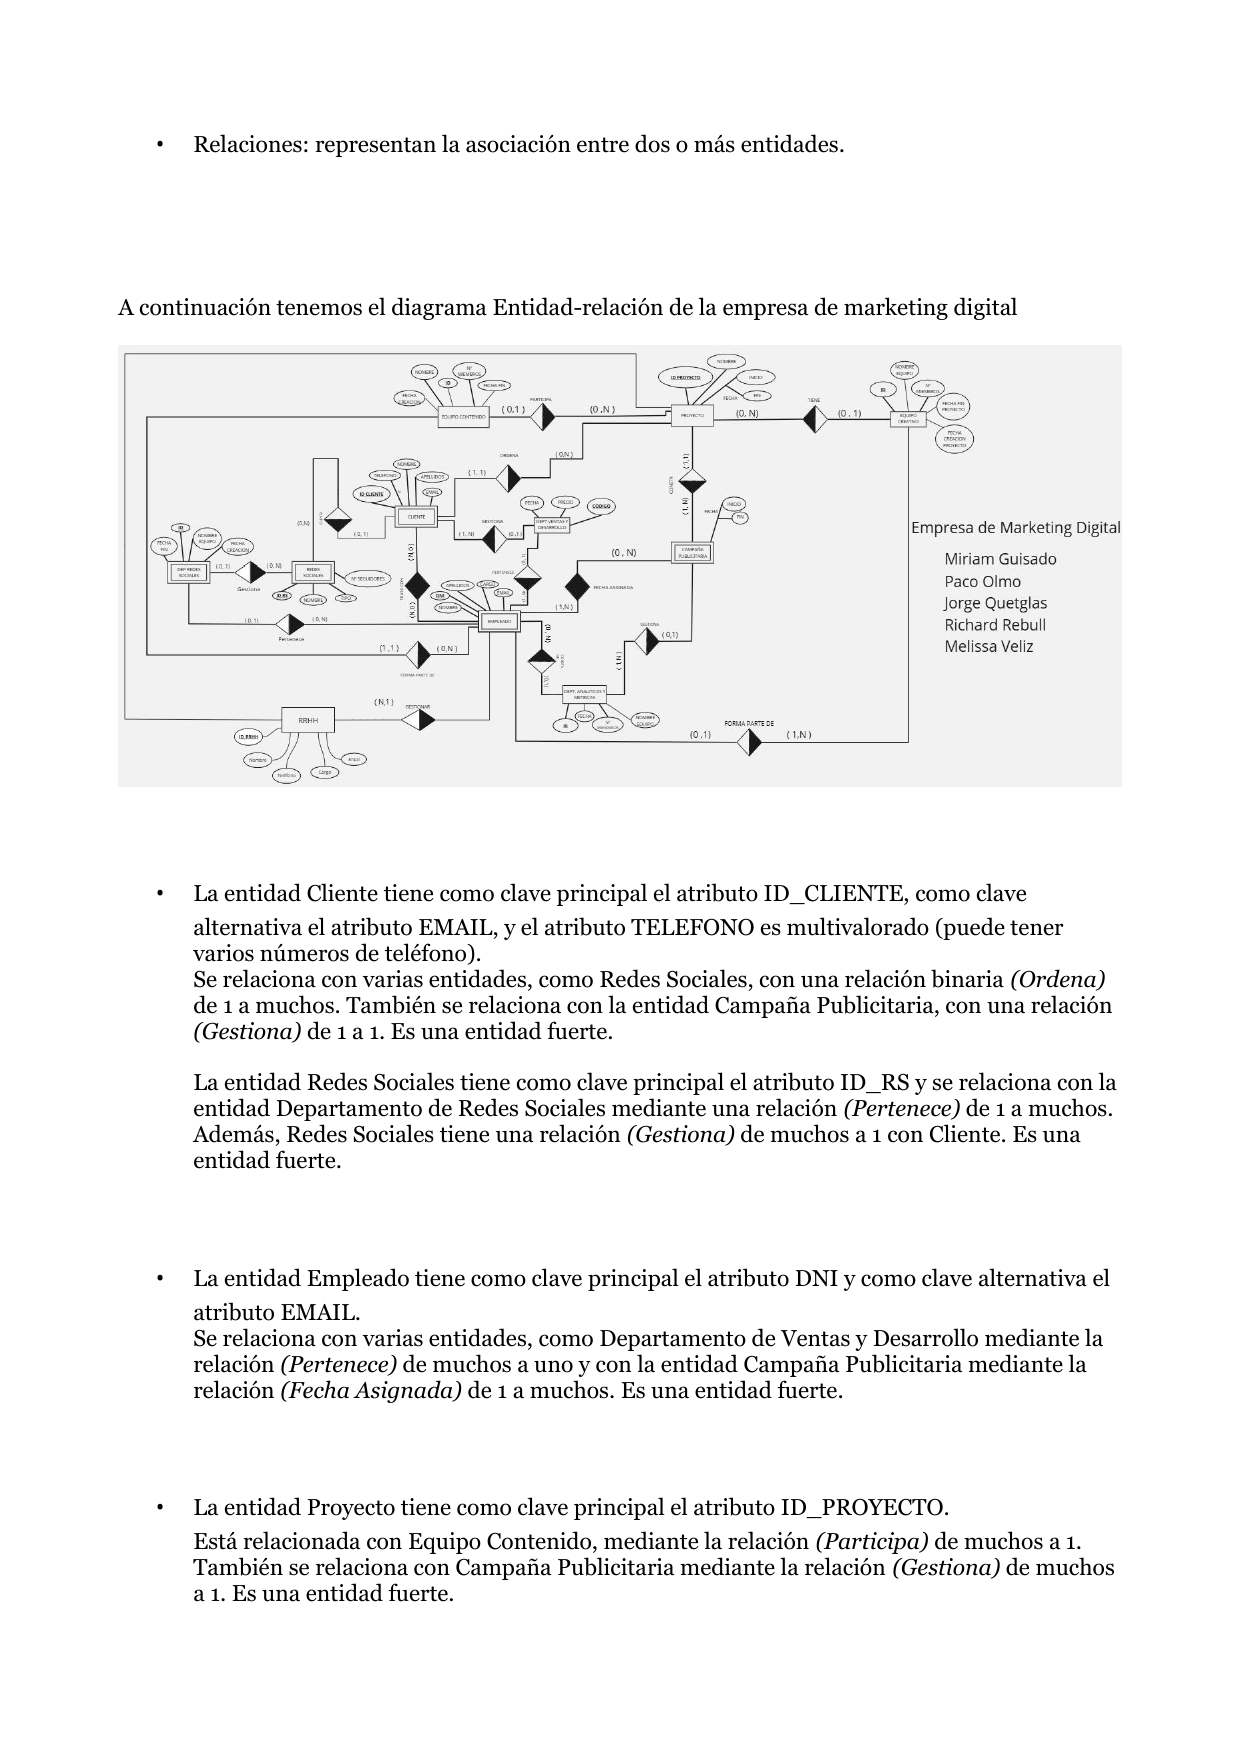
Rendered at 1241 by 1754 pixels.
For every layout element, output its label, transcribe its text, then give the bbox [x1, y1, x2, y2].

picture [118, 345, 1122, 787]
list La entidad Empleado tiene como clave principal el atributo DNI y como clave alternativa el atributo EMAIL. Se relaciona con varias entidades, como Departamento de Ventas y Desarrollo mediante la relación (Pertenece) de muchos a uno y con la entidad Campaña Publicitaria mediante la relación (Fecha Asignada) de 1 a muchos. Es una entidad fuerte. [156, 1252, 1122, 1403]
text A continuación tenemos el diagrama Entidad-relación de la empresa de marketing digital [118, 294, 1122, 320]
text La entidad Redes Sociales tiene como clave principal el atributo ID_RS y se relaciona con la entidad Departamento de Redes Sociales mediante una relación (Pertenece) de 1 a muchos. Además, Redes Sociales tiene una relación (Gestiona) de muchos a 1 con Cliente. Es una entidad fuerte. [193, 1070, 1122, 1174]
list La entidad Proyecto tiene como clave principal el atributo ID_PROYECTO. Está relacionada con Equipo Contenido, mediante la relación (Participa) de muchos a 1. También se relaciona con Campaña Publicitaria mediante la relación (Gestiona) de muchos a 1. Es una entidad fuerte. [156, 1481, 1122, 1606]
list La entidad Cliente tiene como clave principal el atributo ID_CLIENTE, como clave alternativa el atributo EMAIL, y el atributo TELEFONO es multivalorado (puede tener varios números de teléfono). Se relaciona con varias entidades, como Redes Sociales, con una relación binaria (Ordena) de 1 a muchos. También se relaciona con la entidad Campaña Publicitaria, con una relación (Gestiona) de 1 a 1. Es una entidad fuerte. [156, 868, 1122, 1045]
list Relaciones: representan la asociación entre dos o más entidades. [156, 118, 1122, 165]
